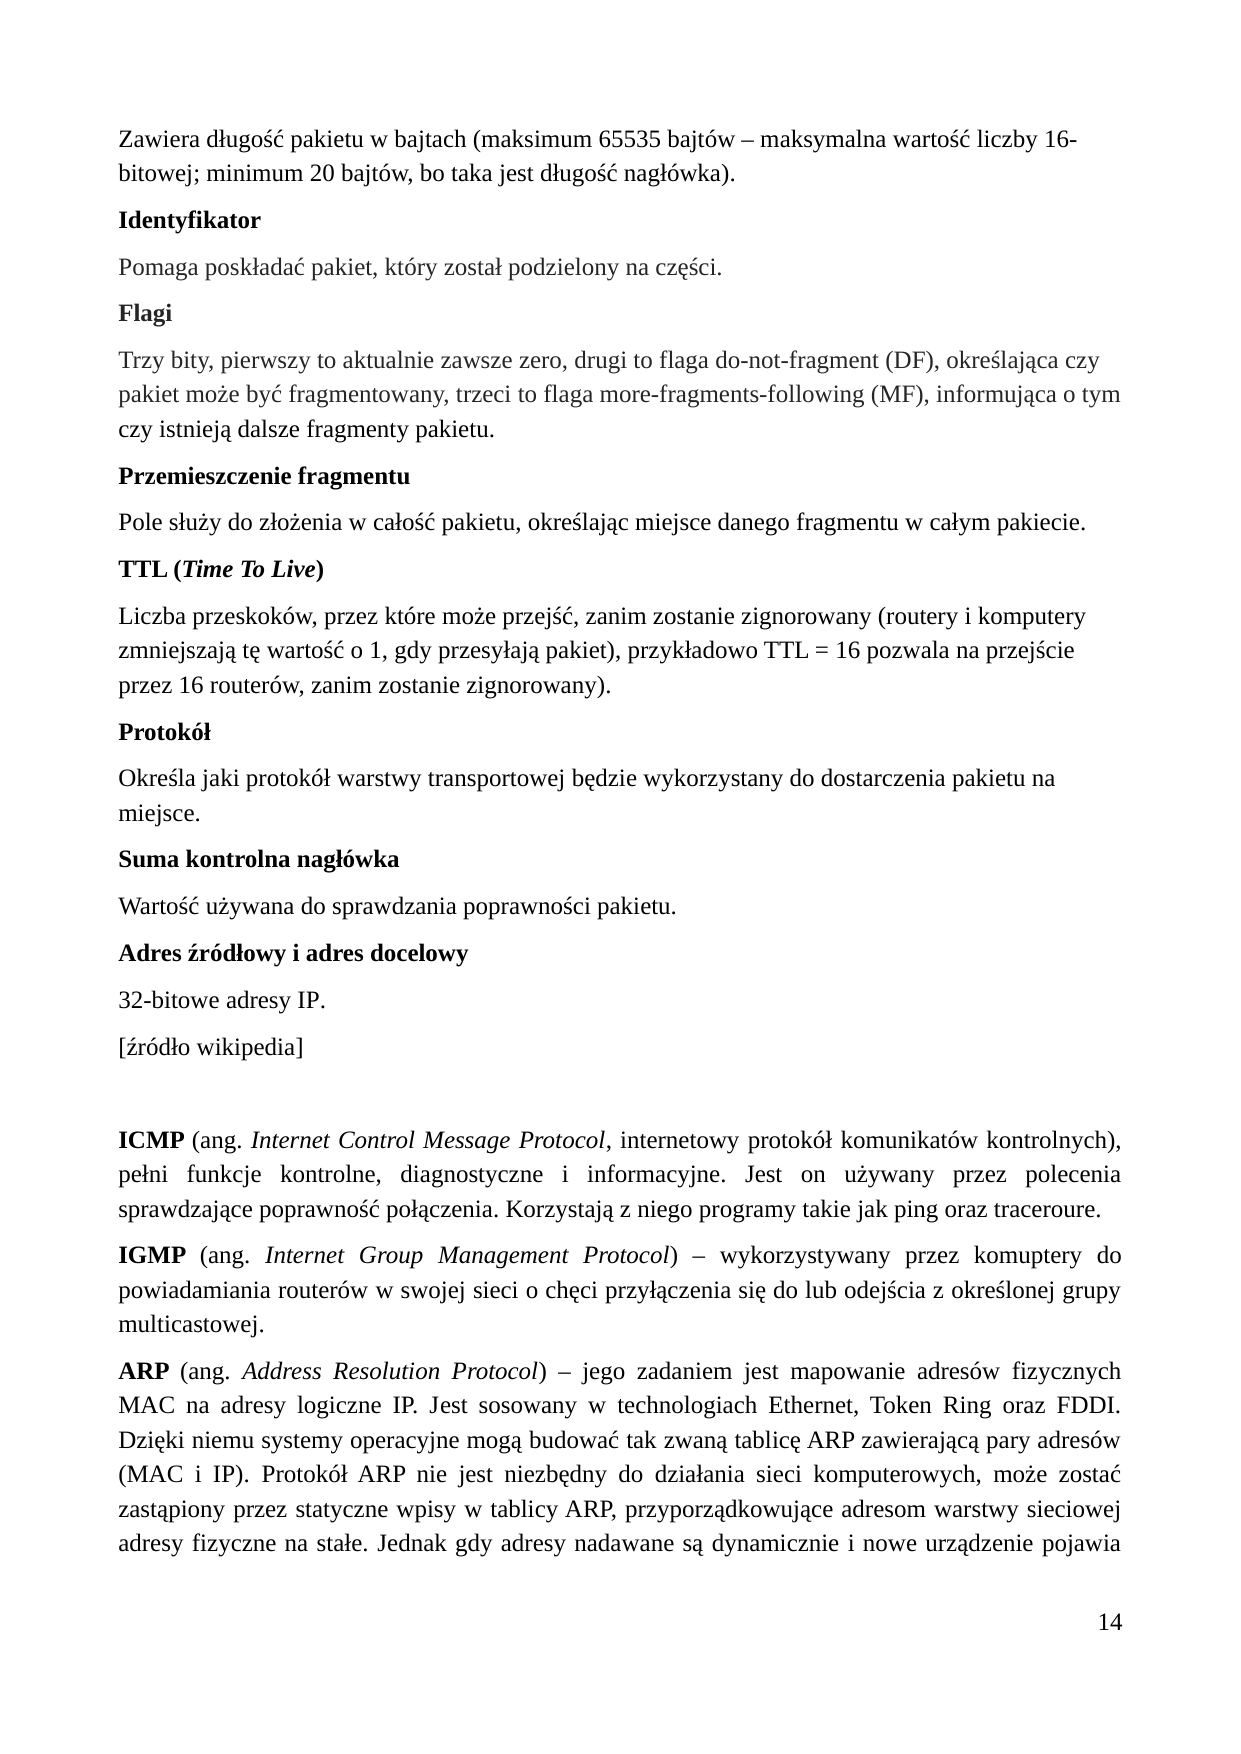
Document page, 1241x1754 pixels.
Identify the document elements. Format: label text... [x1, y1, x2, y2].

list 32-bitowe adresy IP. [118, 979, 1122, 1013]
subtitle Suma kontrolna nagłówka [118, 839, 1122, 873]
list Liczba przeskoków, przez które może przejść, zanim zostanie zignorowany (routery i komputery zmniejszają tę wartość o 1, gdy przesyłają pakiet), przykładowo TTL = 16 pozwala na przejście przez 16 routerów, zanim zostanie zignorowany). [118, 595, 1122, 698]
list Zawiera długość pakietu w bajtach (maksimum 65535 bajtów – maksymalna wartość liczby 16-bitowej; minimum 20 bajtów, bo taka jest długość nagłówka). [118, 118, 1122, 187]
list Wartość używana do sprawdzania poprawności pakietu. [118, 886, 1122, 920]
list Określa jaki protokół warstwy transportowej będzie wykorzystany do dostarczenia pakietu na miejsce. [118, 758, 1122, 826]
subtitle Protokół [118, 711, 1122, 745]
subtitle Przemieszczenie fragmentu [118, 455, 1122, 489]
list Trzy bity, pierwszy to aktualnie zawsze zero, drugi to flaga do-not-fragment (DF), określająca czy pakiet może być fragmentowany, trzeci to flaga more-fragments-following (MF), informująca o tym czy istnieją dalsze fragmenty pakietu. [118, 339, 1122, 443]
text ICMP (ang. Internet Control Message Protocol, internetowy protokół komunikatów kontrolnych), pełni funkcje kontrolne, diagnostyczne i informacyjne. Jest on używany przez polecenia sprawdzające poprawność połączenia. Korzystają z niego programy takie jak ping oraz traceroure. [118, 1119, 1122, 1223]
text [źródło wikipedia] [118, 1026, 1122, 1060]
subtitle Identyfikator [118, 199, 1122, 234]
subtitle Flagi [118, 293, 1122, 327]
subtitle TTL (Time To Live) [118, 549, 1122, 583]
text ARP (ang. Address Resolution Protocol) – jego zadaniem jest mapowanie adresów fizycznych MAC na adresy logiczne IP. Jest sosowany w technologiach Ethernet, Token Ring oraz FDDI. Dzięki niemu systemy operacyjne mogą budować tak zwaną tablicę ARP zawierającą pary adresów (MAC i IP). Protokół ARP nie jest niezbędny do działania sieci komputerowych, może zostać zastąpiony przez statyczne wpisy w tablicy ARP, przyporządkowujące adresom warstwy sieciowej adresy fizyczne na stałe. Jednak gdy adresy nadawane są dynamicznie i nowe urządzenie pojawia [118, 1351, 1122, 1557]
subtitle Adres źródłowy i adres docelowy [118, 932, 1122, 967]
text IGMP (ang. Internet Group Management Protocol) – wykorzystywany przez komuptery do powiadamiania routerów w swojej sieci o chęci przyłączenia się do lub odejścia z określonej grupy multicastowej. [118, 1235, 1122, 1338]
list Pomaga poskładać pakiet, który został podzielony na części. [118, 246, 1122, 280]
list Pole służy do złożenia w całość pakietu, określając miejsce danego fragmentu w całym pakiecie. [118, 502, 1122, 536]
